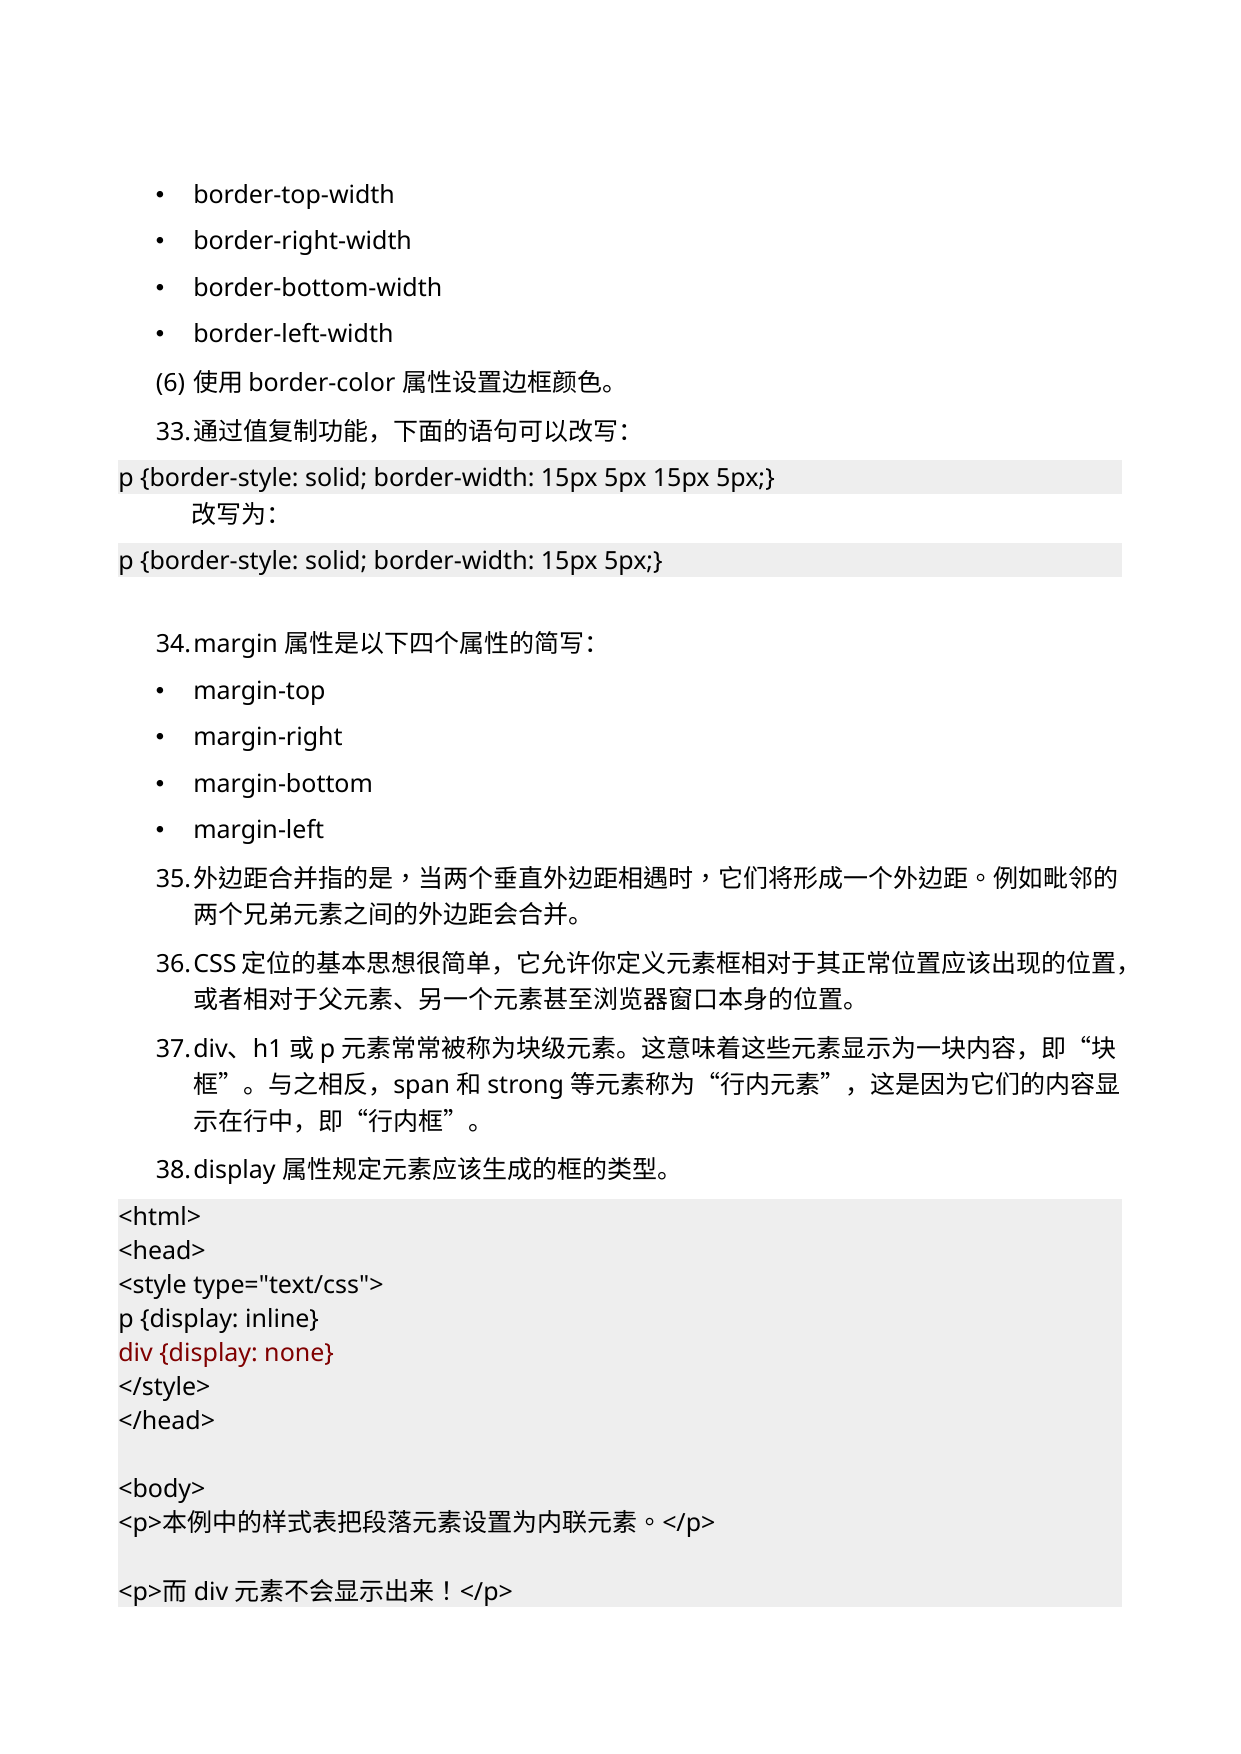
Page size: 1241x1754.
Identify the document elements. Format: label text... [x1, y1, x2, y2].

list border-right-width [156, 223, 1122, 257]
list 外边距合并指的是，当两个垂直外边距相遇时，它们将形成一个外边距。例如毗邻的两个兄弟元素之间的外边距会合并。 [156, 858, 1122, 931]
list 使用border-color 属性设置边框颜色。 [156, 363, 1122, 399]
list CSS定位的基本思想很简单，它允许你定义元素框相对于其正常位置应该出现的位置，或者相对于父元素、另一个元素甚至浏览器窗口本身的位置。 [156, 943, 1122, 1016]
table_header <html> <head> <style type="text/css"> p {display: inline} div {display: none} </style> </head> <body> <p>本例中的样式表把段落元素设置为内联元素。</p> <p>而 div 元素不会显示出来！</p> [118, 1199, 1122, 1607]
list margin 属性是以下四个属性的简写： [156, 623, 1122, 660]
table_header p {border-style: solid; border-width: 15px 5px 15px 5px;} [118, 460, 1122, 494]
list border-top-width [156, 176, 1122, 210]
list display 属性规定元素应该生成的框的类型。 [156, 1150, 1122, 1186]
list 通过值复制功能，下面的语句可以改写： [156, 411, 1122, 448]
list margin-bottom [156, 765, 1122, 799]
list border-bottom-width [156, 269, 1122, 303]
table_header p {border-style: solid; border-width: 15px 5px;} [118, 543, 1122, 577]
list margin-top [156, 672, 1122, 706]
list div、h1 或 p 元素常常被称为块级元素。这意味着这些元素显示为一块内容，即“块框”。与之相反，span 和 strong 等元素称为“行内元素”，这是因为它们的内容显示在行中，即“行内框”。 [156, 1028, 1122, 1137]
list margin-right [156, 719, 1122, 753]
list border-left-width [156, 316, 1122, 350]
text 改写为： [118, 494, 1122, 530]
list margin-left [156, 812, 1122, 846]
